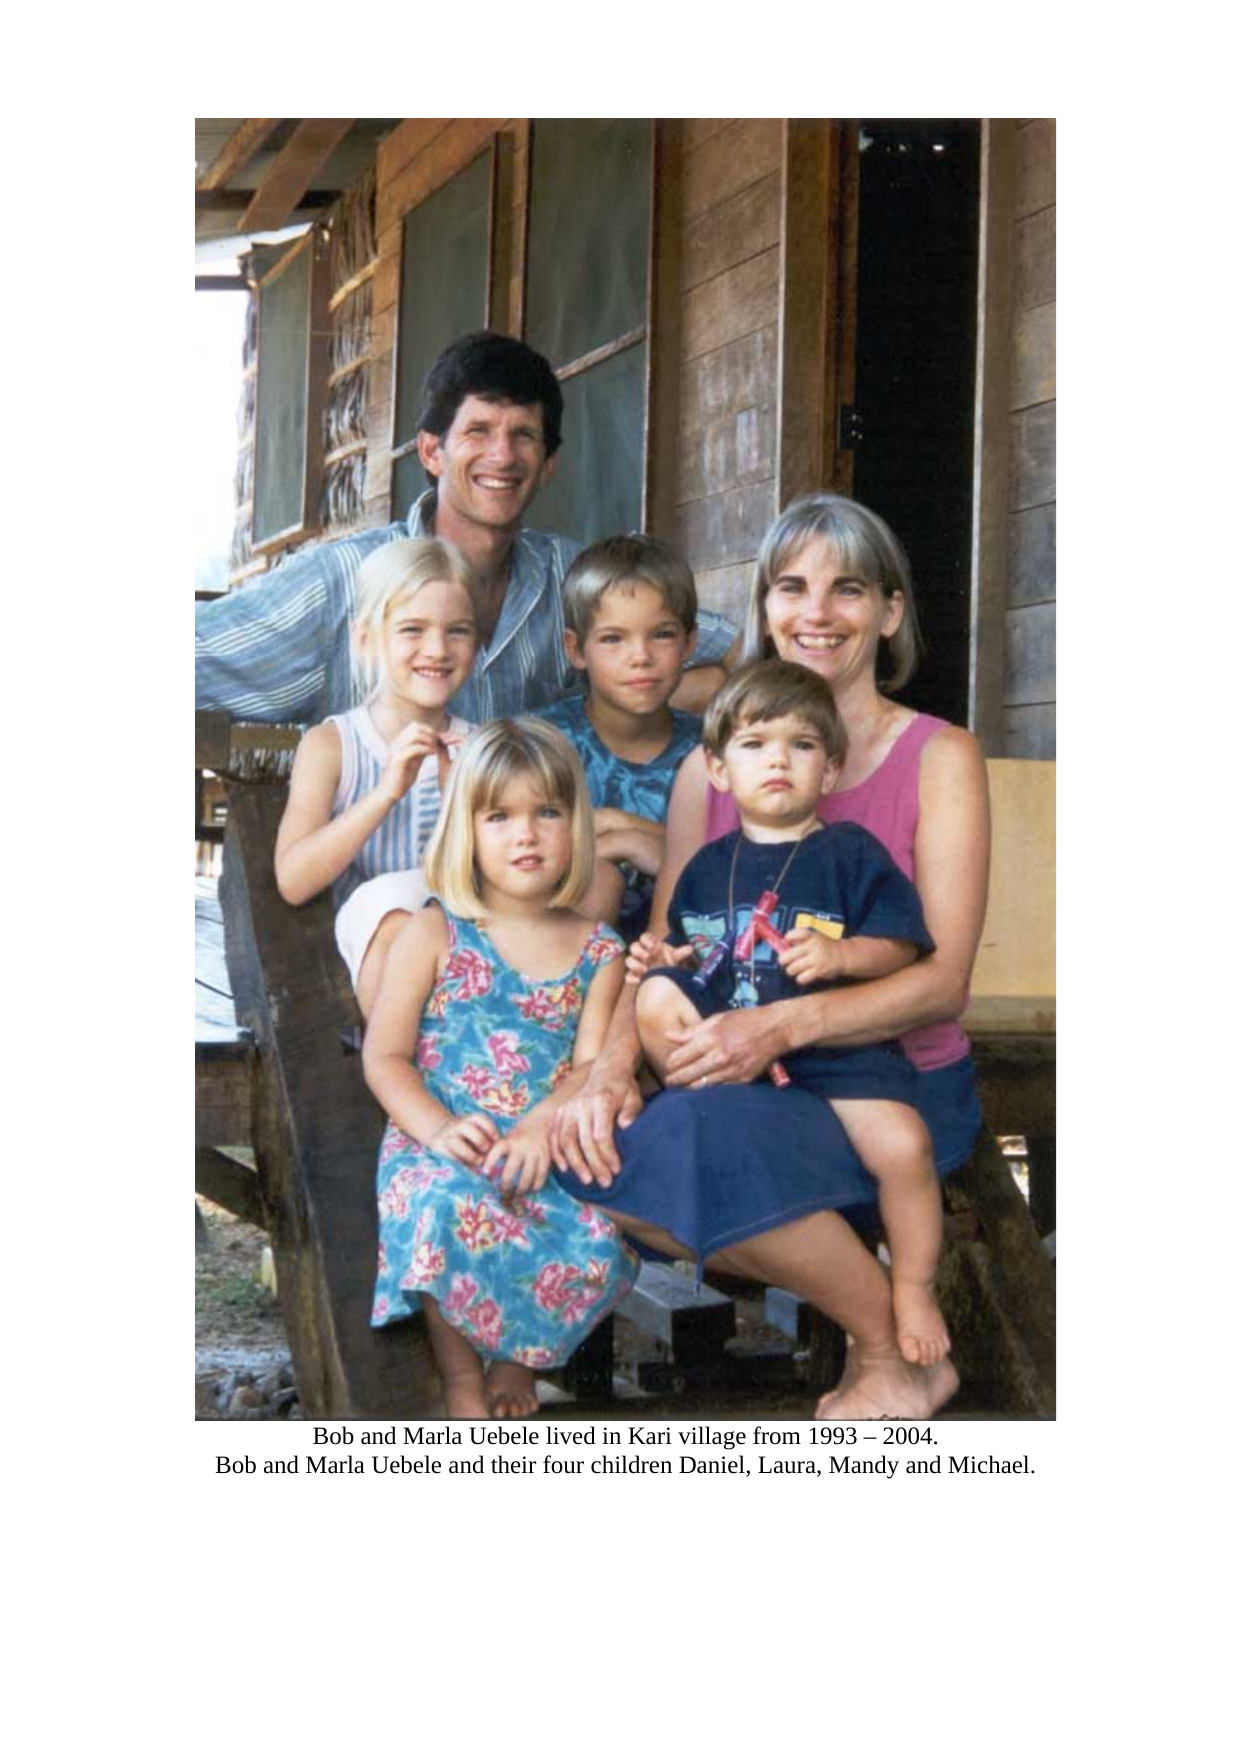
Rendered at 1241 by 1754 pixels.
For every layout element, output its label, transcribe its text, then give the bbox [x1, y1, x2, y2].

table_header [1057, 119, 1113, 1421]
table_cell Bob and Marla Uebele lived in Kari village from 1993 – 2004. Bob and Marla Uebele and their four children Daniel, Laura, Mandy and Michael. [138, 1421, 1113, 1478]
picture [195, 118, 1057, 1421]
table_header [138, 119, 195, 1421]
